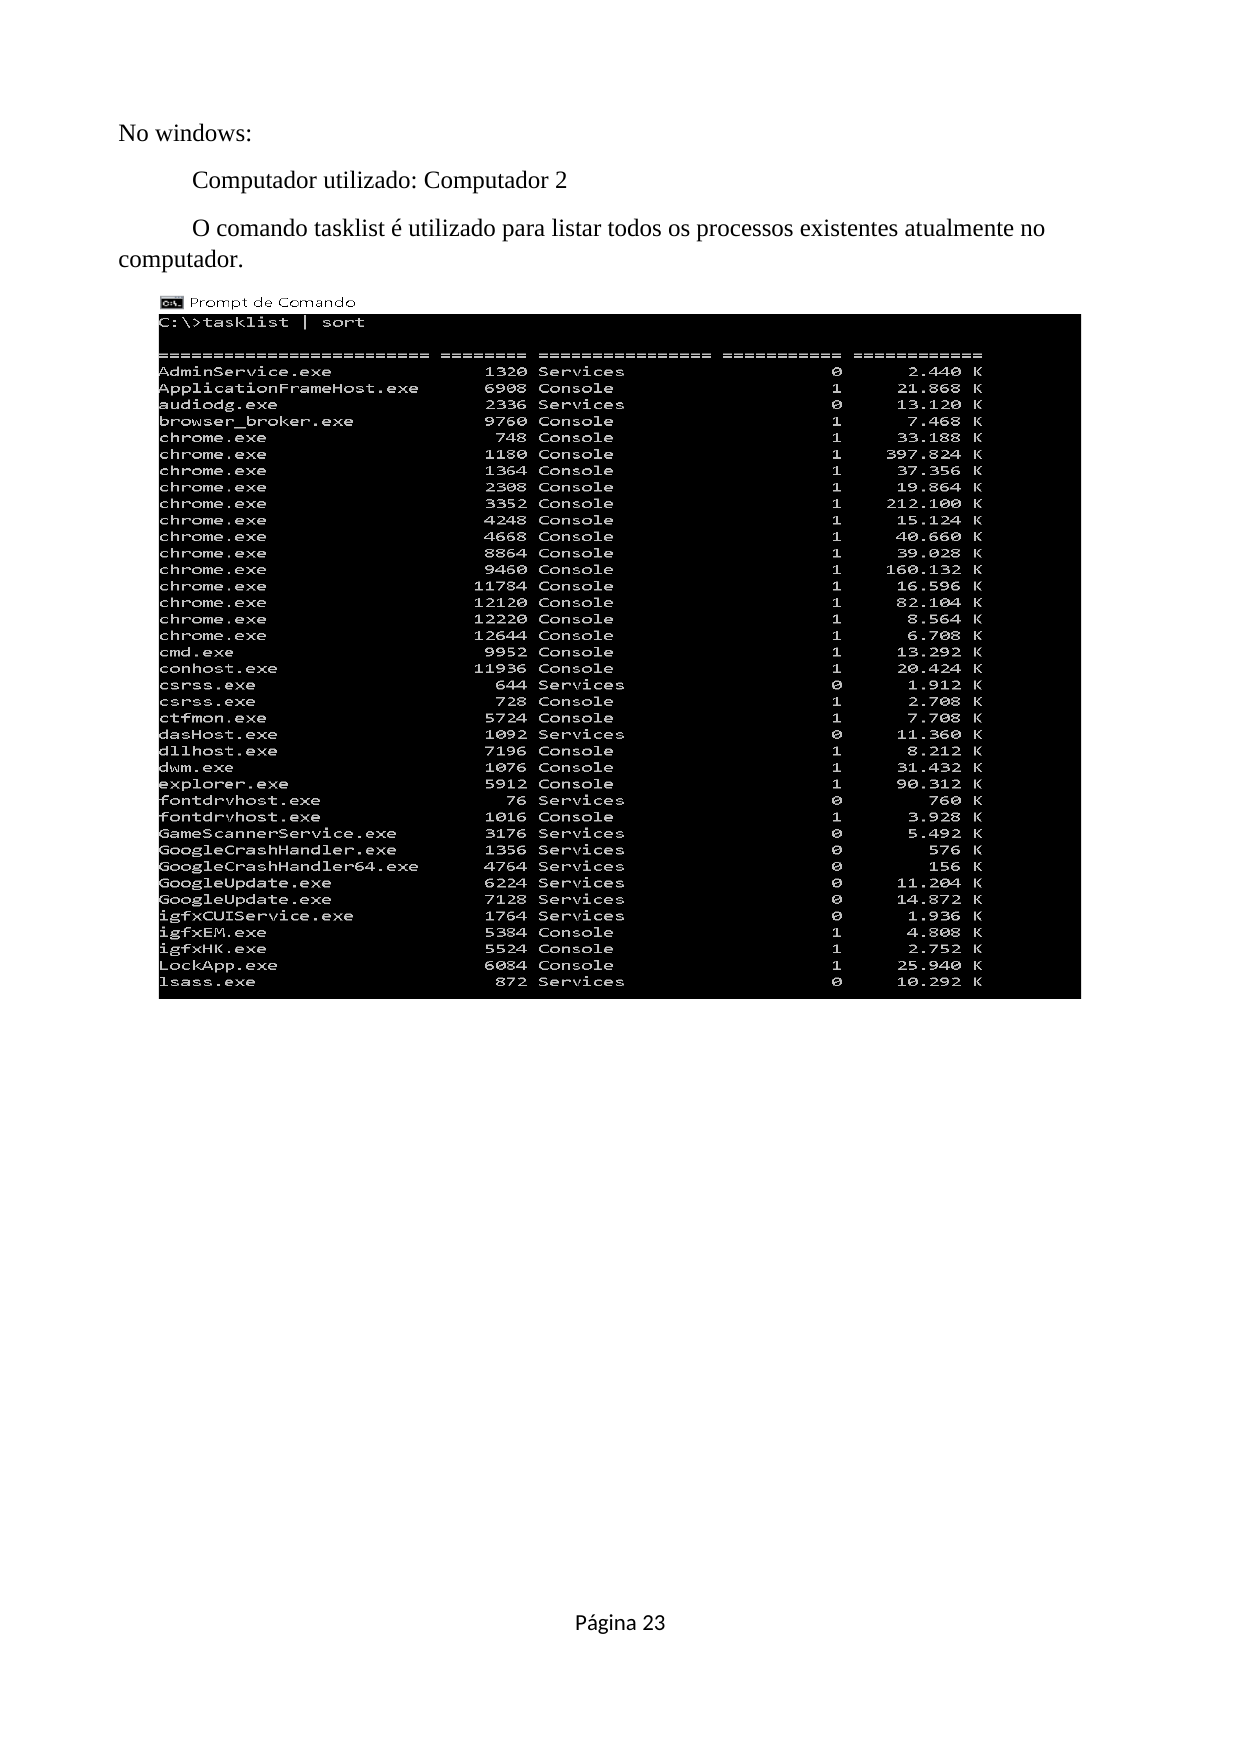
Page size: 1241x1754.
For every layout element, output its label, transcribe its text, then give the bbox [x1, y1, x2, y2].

text No windows: [118, 118, 1122, 147]
text O comando tasklist é utilizado para listar todos os processos existentes atualmente no computador. [118, 213, 1122, 272]
text Computador utilizado: Computador 2 [118, 166, 1122, 194]
